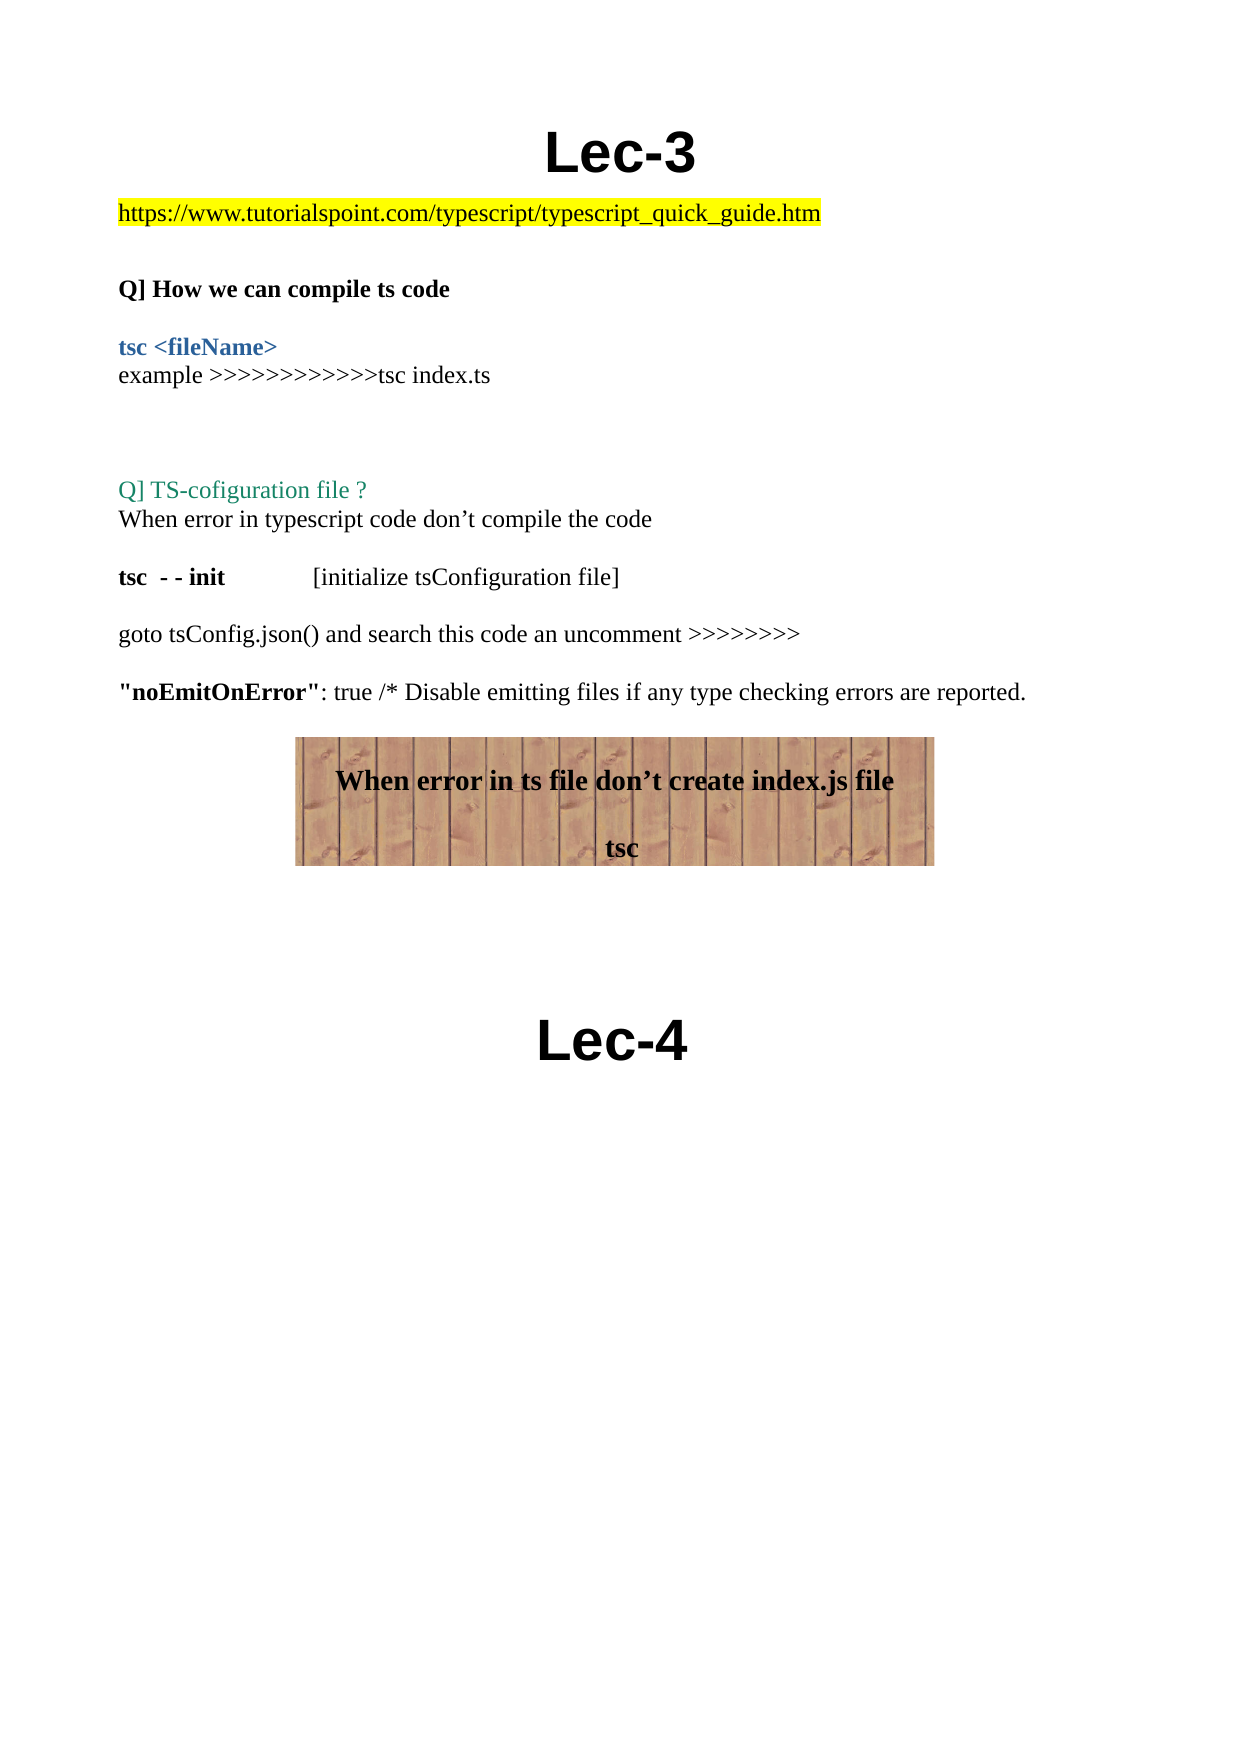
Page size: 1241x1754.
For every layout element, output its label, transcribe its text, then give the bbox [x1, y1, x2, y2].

text Q] How we can compile ts code [118, 274, 1122, 303]
title Lec-3 [118, 118, 1122, 185]
text goto tsConfig.json() and search this code an uncomment >>>>>>>> [118, 619, 1122, 648]
text tsc - - init [initialize tsConfiguration file] [118, 562, 1122, 590]
text When error in typescript code don’t compile the code [118, 504, 1122, 533]
picture [295, 737, 935, 866]
text "noEmitOnError": true /* Disable emitting files if any type checking errors are reported. [118, 677, 1122, 705]
text tsc <fileName> [118, 332, 1122, 360]
text Q] TS-cofiguration file ? [118, 475, 1122, 504]
title Lec-4 [118, 1006, 1122, 1073]
text https://www.tutorialspoint.com/typescript/typescript_quick_guide.htm [118, 198, 1122, 226]
text example >>>>>>>>>>>>tsc index.ts [118, 360, 1122, 389]
